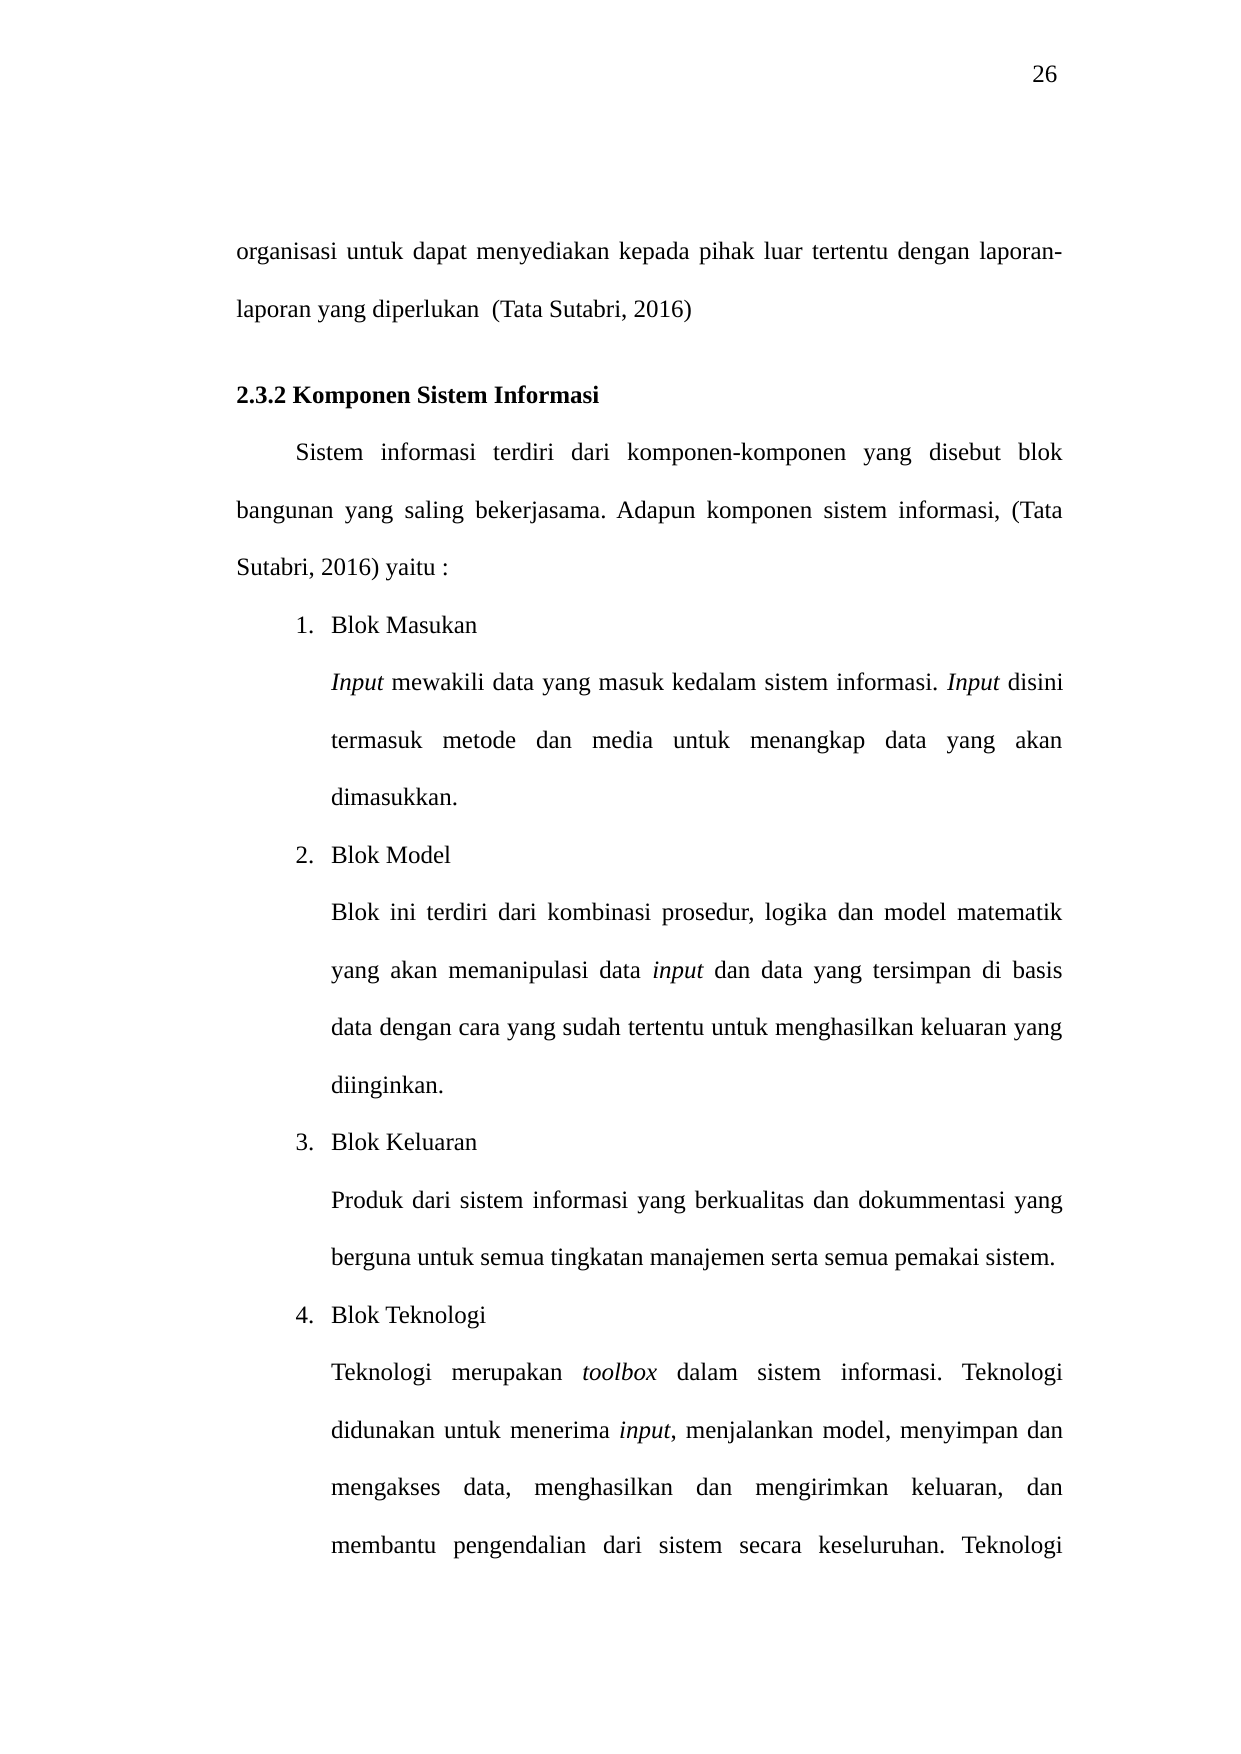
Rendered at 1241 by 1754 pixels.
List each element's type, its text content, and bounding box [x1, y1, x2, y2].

list Blok Model [295, 840, 1063, 869]
list Produk dari sistem informasi yang berkualitas dan dokummentasi yang berguna untuk semua tingkatan manajemen serta semua pemakai sistem. [295, 1185, 1063, 1271]
text organisasi untuk dapat menyediakan kepada pihak luar tertentu dengan laporan-laporan yang diperlukan (Tata Sutabri, 2016) [236, 236, 1063, 322]
subtitle 2.3.2 Komponen Sistem Informasi [236, 380, 1063, 409]
list Input mewakili data yang masuk kedalam sistem informasi. Input disini termasuk metode dan media untuk menangkap data yang akan dimasukkan. [295, 667, 1063, 811]
text Sistem informasi terdiri dari komponen-komponen yang disebut blok bangunan yang saling bekerjasama. Adapun komponen sistem informasi, (Tata Sutabri, 2016) yaitu : [236, 437, 1063, 581]
list Blok ini terdiri dari kombinasi prosedur, logika dan model matematik yang akan memanipulasi data input dan data yang tersimpan di basis data dengan cara yang sudah tertentu untuk menghasilkan keluaran yang diinginkan. [295, 897, 1063, 1099]
list Blok Teknologi [295, 1300, 1063, 1329]
list Blok Masukan [295, 610, 1063, 639]
list Blok Keluaran [295, 1127, 1063, 1156]
list Teknologi merupakan toolbox dalam sistem informasi. Teknologi didunakan untuk menerima input, menjalankan model, menyimpan dan mengakses data, menghasilkan dan mengirimkan keluaran, dan membantu pengendalian dari sistem secara keseluruhan. Teknologi [295, 1357, 1063, 1559]
